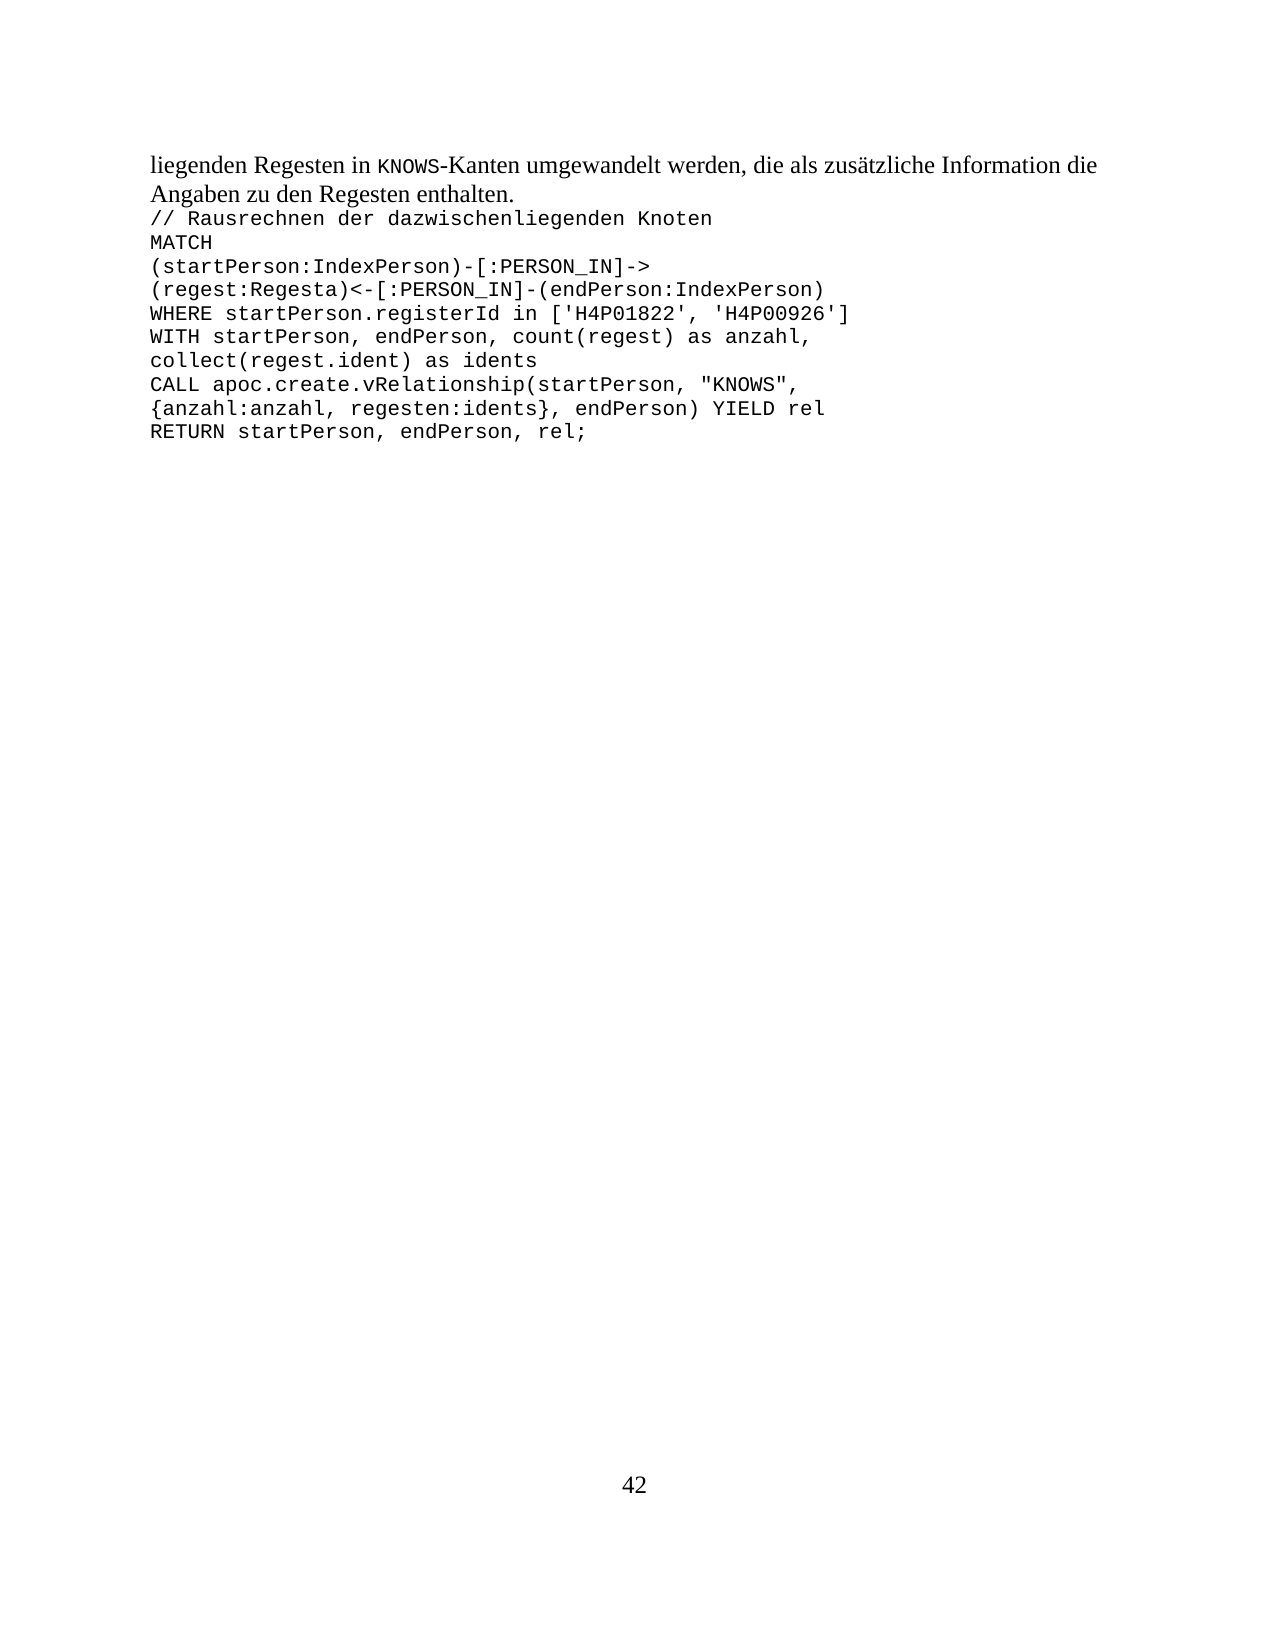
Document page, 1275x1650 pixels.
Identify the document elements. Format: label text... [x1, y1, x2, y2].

text CALL apoc.create.vRelationship(startPerson, "KNOWS", [150, 374, 1125, 397]
text WHERE startPerson.registerId in ['H4P01822', 'H4P00926'] [150, 303, 1125, 327]
text (regest:Regesta)<-[:PERSON_IN]-(endPerson:IndexPerson) [150, 279, 1125, 303]
text (startPerson:IndexPerson)-[:PERSON_IN]-> [150, 256, 1125, 279]
text liegenden Regesten in KNOWS-Kanten umgewandelt werden, die als zusätzliche Information die Angaben zu den Regesten enthalten. [150, 150, 1125, 208]
text collect(regest.ident) as idents [150, 350, 1125, 374]
text MATCH [150, 232, 1125, 256]
text // Rausrechnen der dazwischenliegenden Knoten [150, 208, 1125, 232]
text WITH startPerson, endPerson, count(regest) as anzahl, [150, 327, 1125, 350]
text RETURN startPerson, endPerson, rel; [150, 421, 1125, 445]
text {anzahl:anzahl, regesten:idents}, endPerson) YIELD rel [150, 397, 1125, 421]
